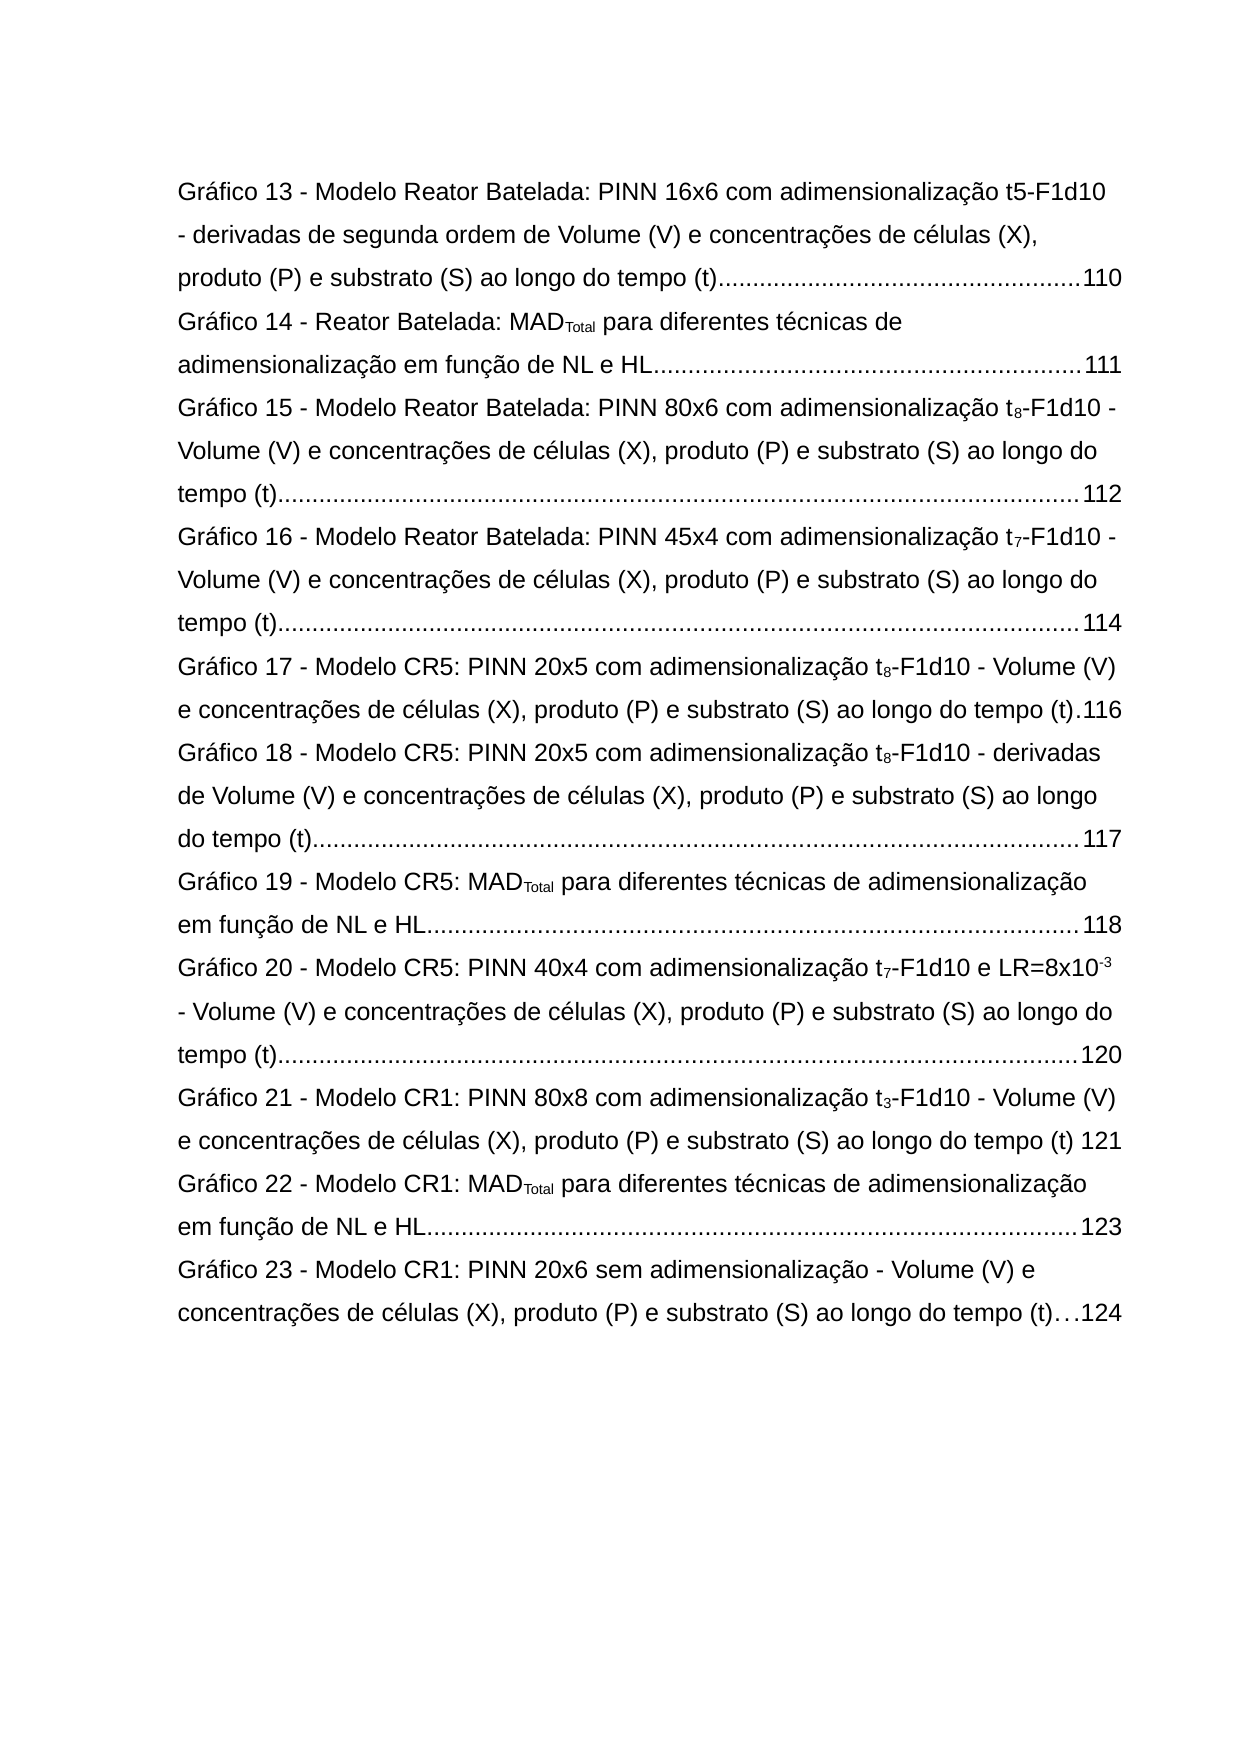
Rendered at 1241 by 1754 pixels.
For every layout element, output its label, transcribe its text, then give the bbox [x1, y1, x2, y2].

text Gráfico 17 - Modelo CR5: PINN 20x5 com adimensionalização t8-F1d10 - Volume (V) e concentrações de células (X), produto (P) e substrato (S) ao longo do tempo (t) 116 [177, 652, 1122, 723]
text Gráfico 21 - Modelo CR1: PINN 80x8 com adimensionalização t3-F1d10 - Volume (V) e concentrações de células (X), produto (P) e substrato (S) ao longo do tempo (t) 121 [177, 1083, 1122, 1155]
text Gráfico 19 - Modelo CR5: MADTotal para diferentes técnicas de adimensionalização em função de NL e HL 118 [177, 867, 1122, 939]
text Gráfico 16 - Modelo Reator Batelada: PINN 45x4 com adimensionalização t7-F1d10 - Volume (V) e concentrações de células (X), produto (P) e substrato (S) ao longo do tempo (t) 114 [177, 522, 1122, 637]
text Gráfico 20 - Modelo CR5: PINN 40x4 com adimensionalização t7-F1d10 e LR=8x10-3 - Volume (V) e concentrações de células (X), produto (P) e substrato (S) ao longo do tempo (t) 120 [177, 953, 1122, 1068]
text Gráfico 13 - Modelo Reator Batelada: PINN 16x6 com adimensionalização t5-F1d10 - derivadas de segunda ordem de Volume (V) e concentrações de células (X), produto (P) e substrato (S) ao longo do tempo (t) 110 [177, 177, 1122, 292]
text Gráfico 23 - Modelo CR1: PINN 20x6 sem adimensionalização - Volume (V) e concentrações de células (X), produto (P) e substrato (S) ao longo do tempo (t) 124 [177, 1255, 1122, 1327]
text Gráfico 14 - Reator Batelada: MADTotal para diferentes técnicas de adimensionalização em função de NL e HL 111 [177, 307, 1122, 378]
text Gráfico 22 - Modelo CR1: MADTotal para diferentes técnicas de adimensionalização em função de NL e HL 123 [177, 1169, 1122, 1241]
text Gráfico 18 - Modelo CR5: PINN 20x5 com adimensionalização t8-F1d10 - derivadas de Volume (V) e concentrações de células (X), produto (P) e substrato (S) ao longo do tempo (t) 117 [177, 738, 1122, 853]
text Gráfico 15 - Modelo Reator Batelada: PINN 80x6 com adimensionalização t8-F1d10 - Volume (V) e concentrações de células (X), produto (P) e substrato (S) ao longo do tempo (t) 112 [177, 393, 1122, 508]
